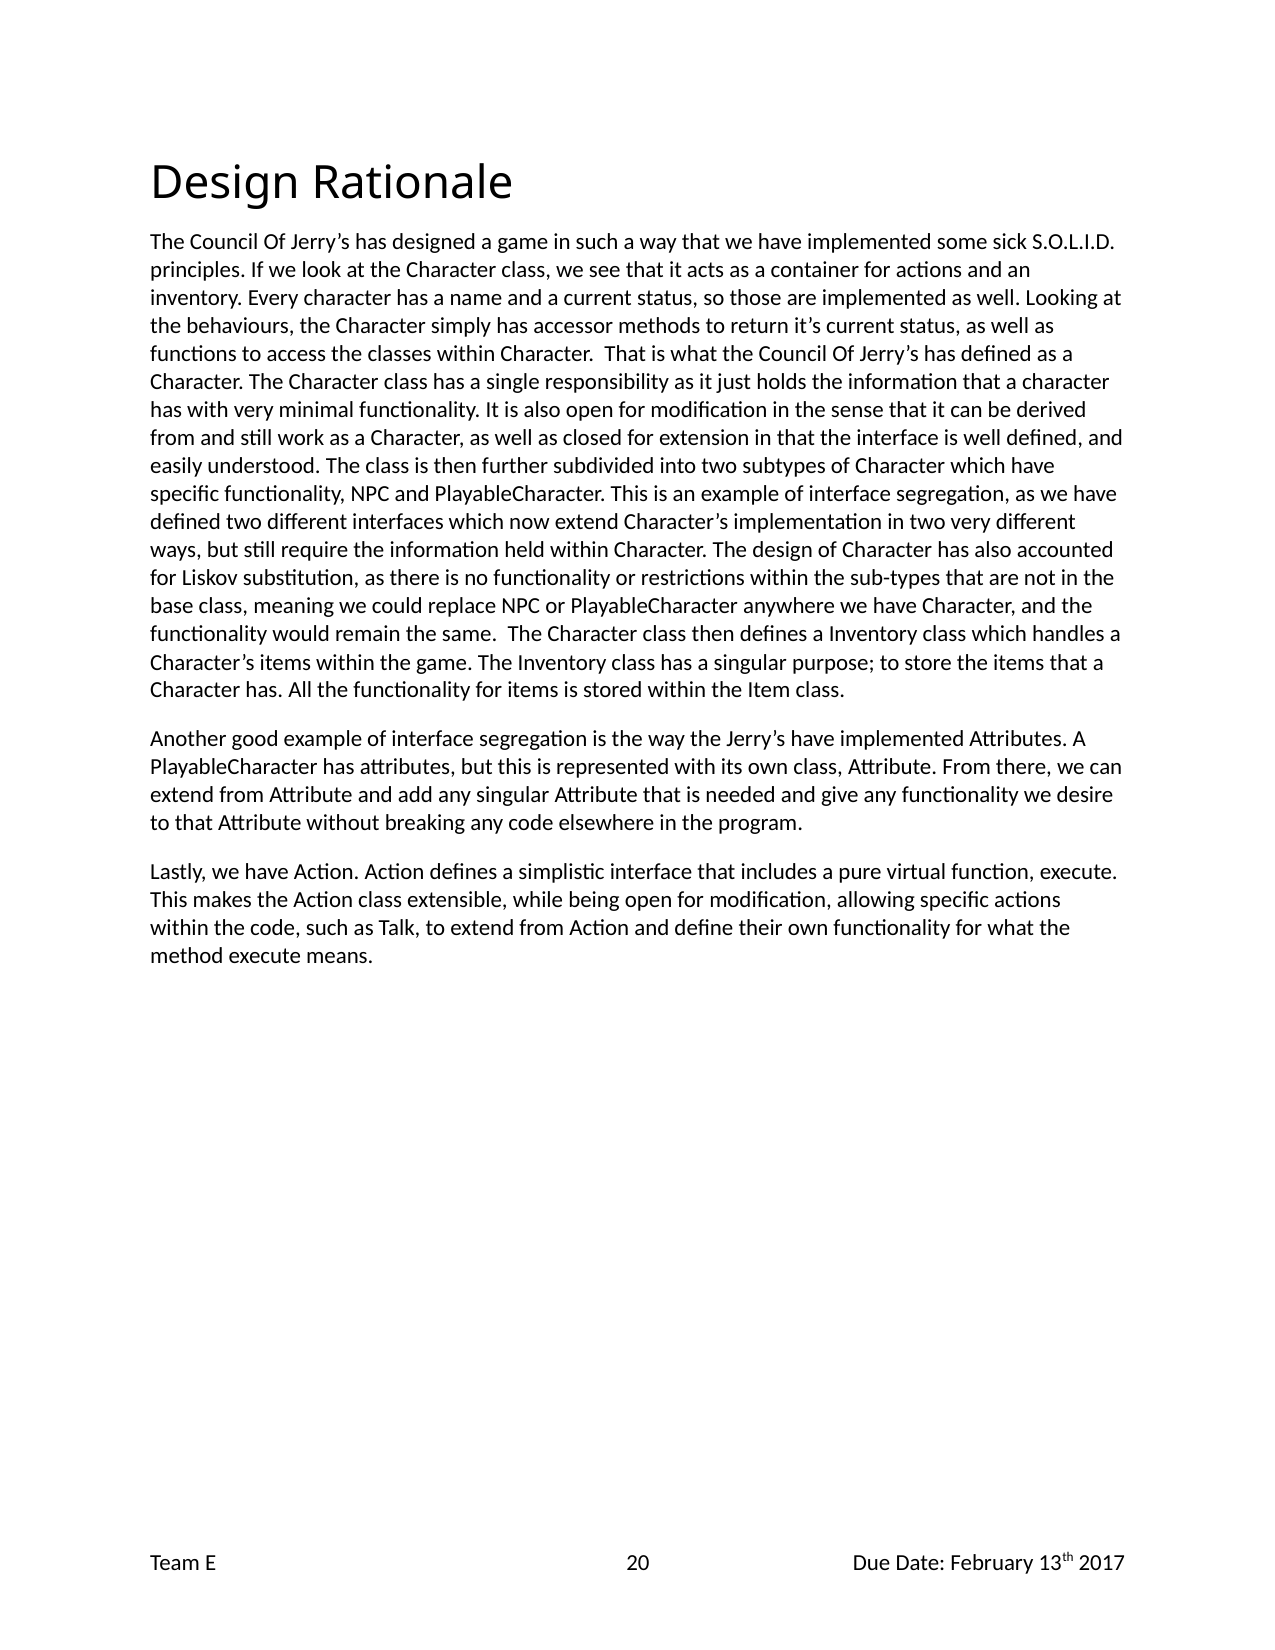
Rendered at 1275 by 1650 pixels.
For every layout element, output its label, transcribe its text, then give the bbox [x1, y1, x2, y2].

text Lastly, we have Action. Action defines a simplistic interface that includes a pure virtual function, execute. This makes the Action class extensible, while being open for modification, allowing specific actions within the code, such as Talk, to extend from Action and define their own functionality for what the method execute means. [150, 857, 1125, 969]
text The Council Of Jerry’s has designed a game in such a way that we have implemented some sick S.O.L.I.D. principles. If we look at the Character class, we see that it acts as a container for actions and an inventory. Every character has a name and a current status, so those are implemented as well. Looking at the behaviours, the Character simply has accessor methods to return it’s current status, as well as functions to access the classes within Character. That is what the Council Of Jerry’s has defined as a Character. The Character class has a single responsibility as it just holds the information that a character has with very minimal functionality. It is also open for modification in the sense that it can be derived from and still work as a Character, as well as closed for extension in that the interface is well defined, and easily understood. The class is then further subdivided into two subtypes of Character which have specific functionality, NPC and PlayableCharacter. This is an example of interface segregation, as we have defined two different interfaces which now extend Character’s implementation in two very different ways, but still require the information held within Character. The design of Character has also accounted for Liskov substitution, as there is no functionality or restrictions within the sub-types that are not in the base class, meaning we could replace NPC or PlayableCharacter anywhere we have Character, and the functionality would remain the same. The Character class then defines a Inventory class which handles a Character’s items within the game. The Inventory class has a singular purpose; to store the items that a Character has. All the functionality for items is stored within the Item class. [150, 227, 1125, 704]
list Design Rationale [150, 150, 1125, 212]
text Another good example of interface segregation is the way the Jerry’s have implemented Attributes. A PlayableCharacter has attributes, but this is represented with its own class, Attribute. From there, we can extend from Attribute and add any singular Attribute that is needed and give any functionality we desire to that Attribute without breaking any code elsewhere in the program. [150, 724, 1125, 837]
